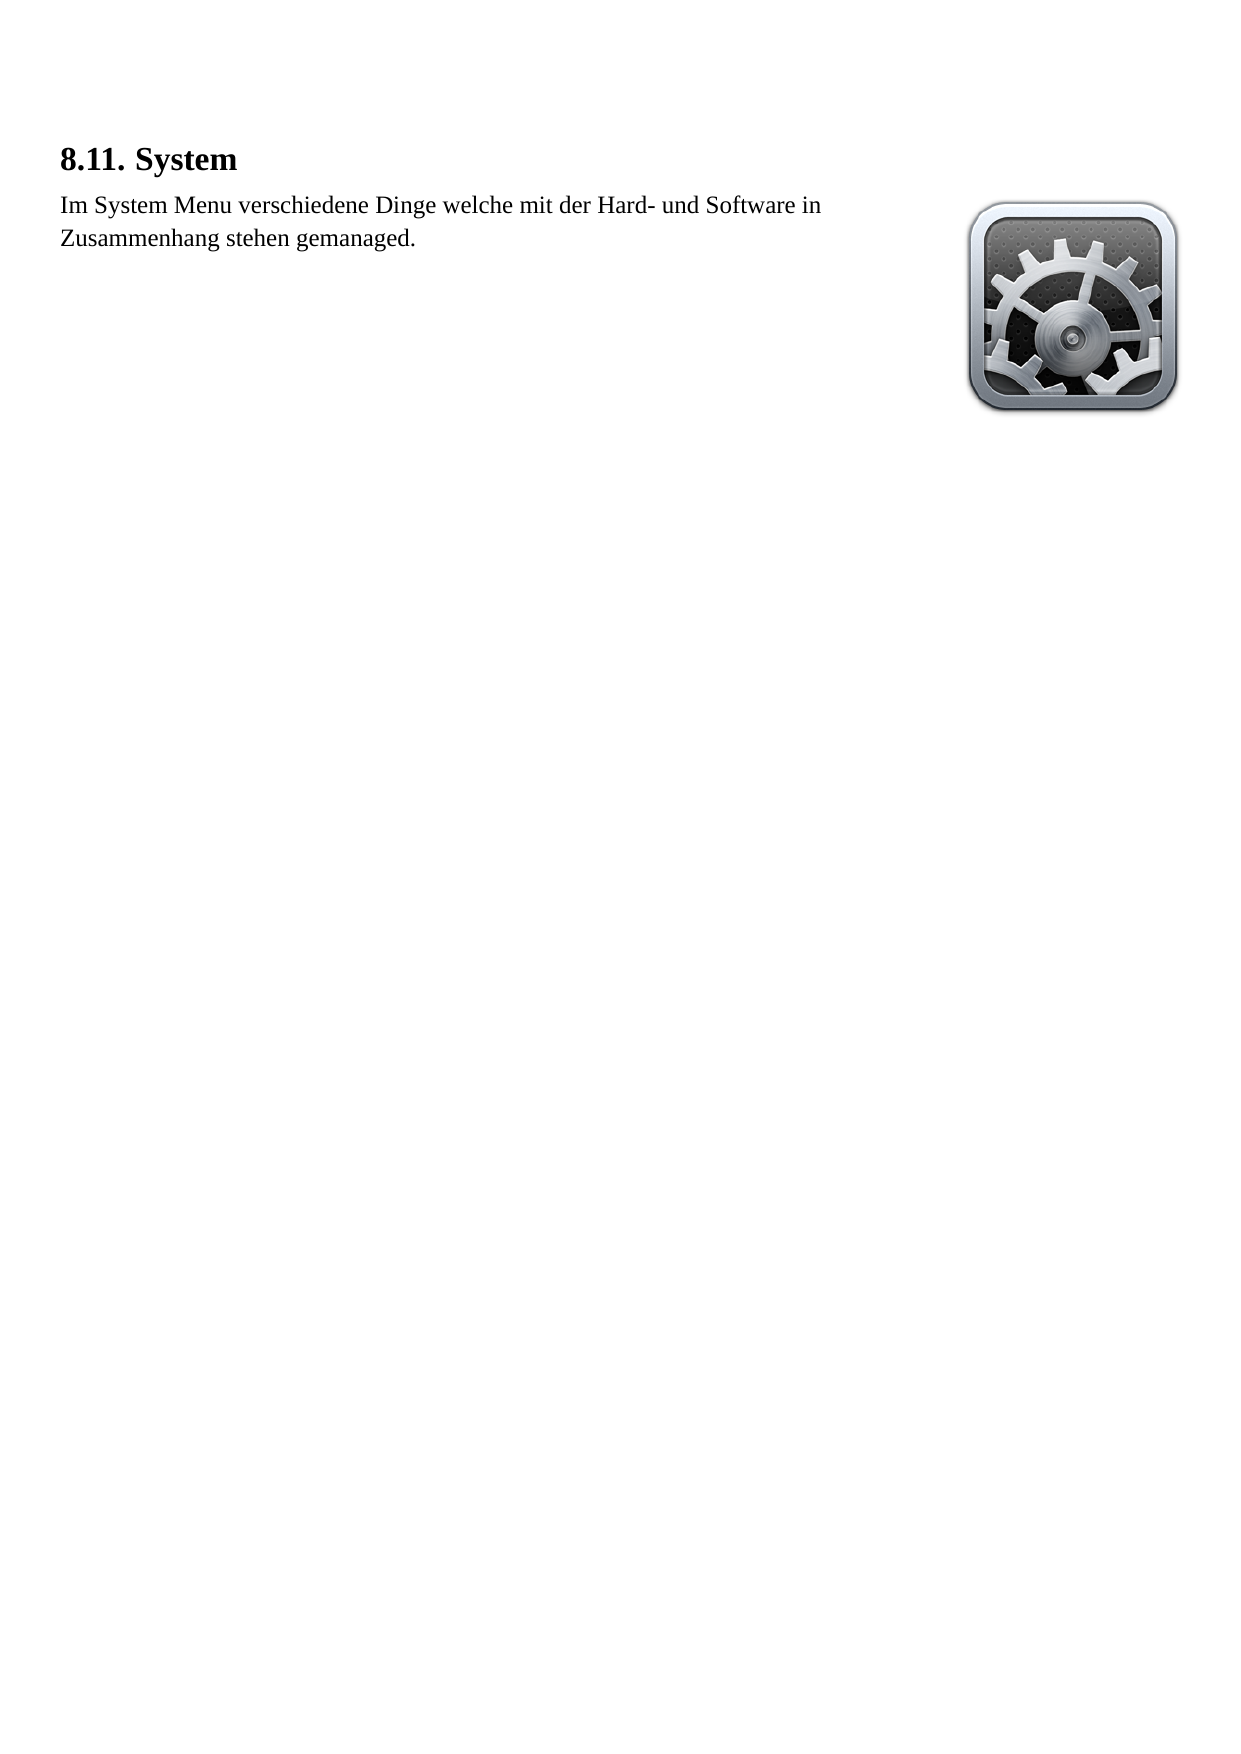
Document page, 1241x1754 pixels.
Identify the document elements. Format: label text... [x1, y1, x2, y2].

subtitle System [60, 139, 1207, 178]
text Im System Menu verschiedene Dinge welche mit der Hard- und Software in Zusammenhang stehen gemanaged. [60, 190, 954, 252]
picture [954, 188, 1191, 424]
